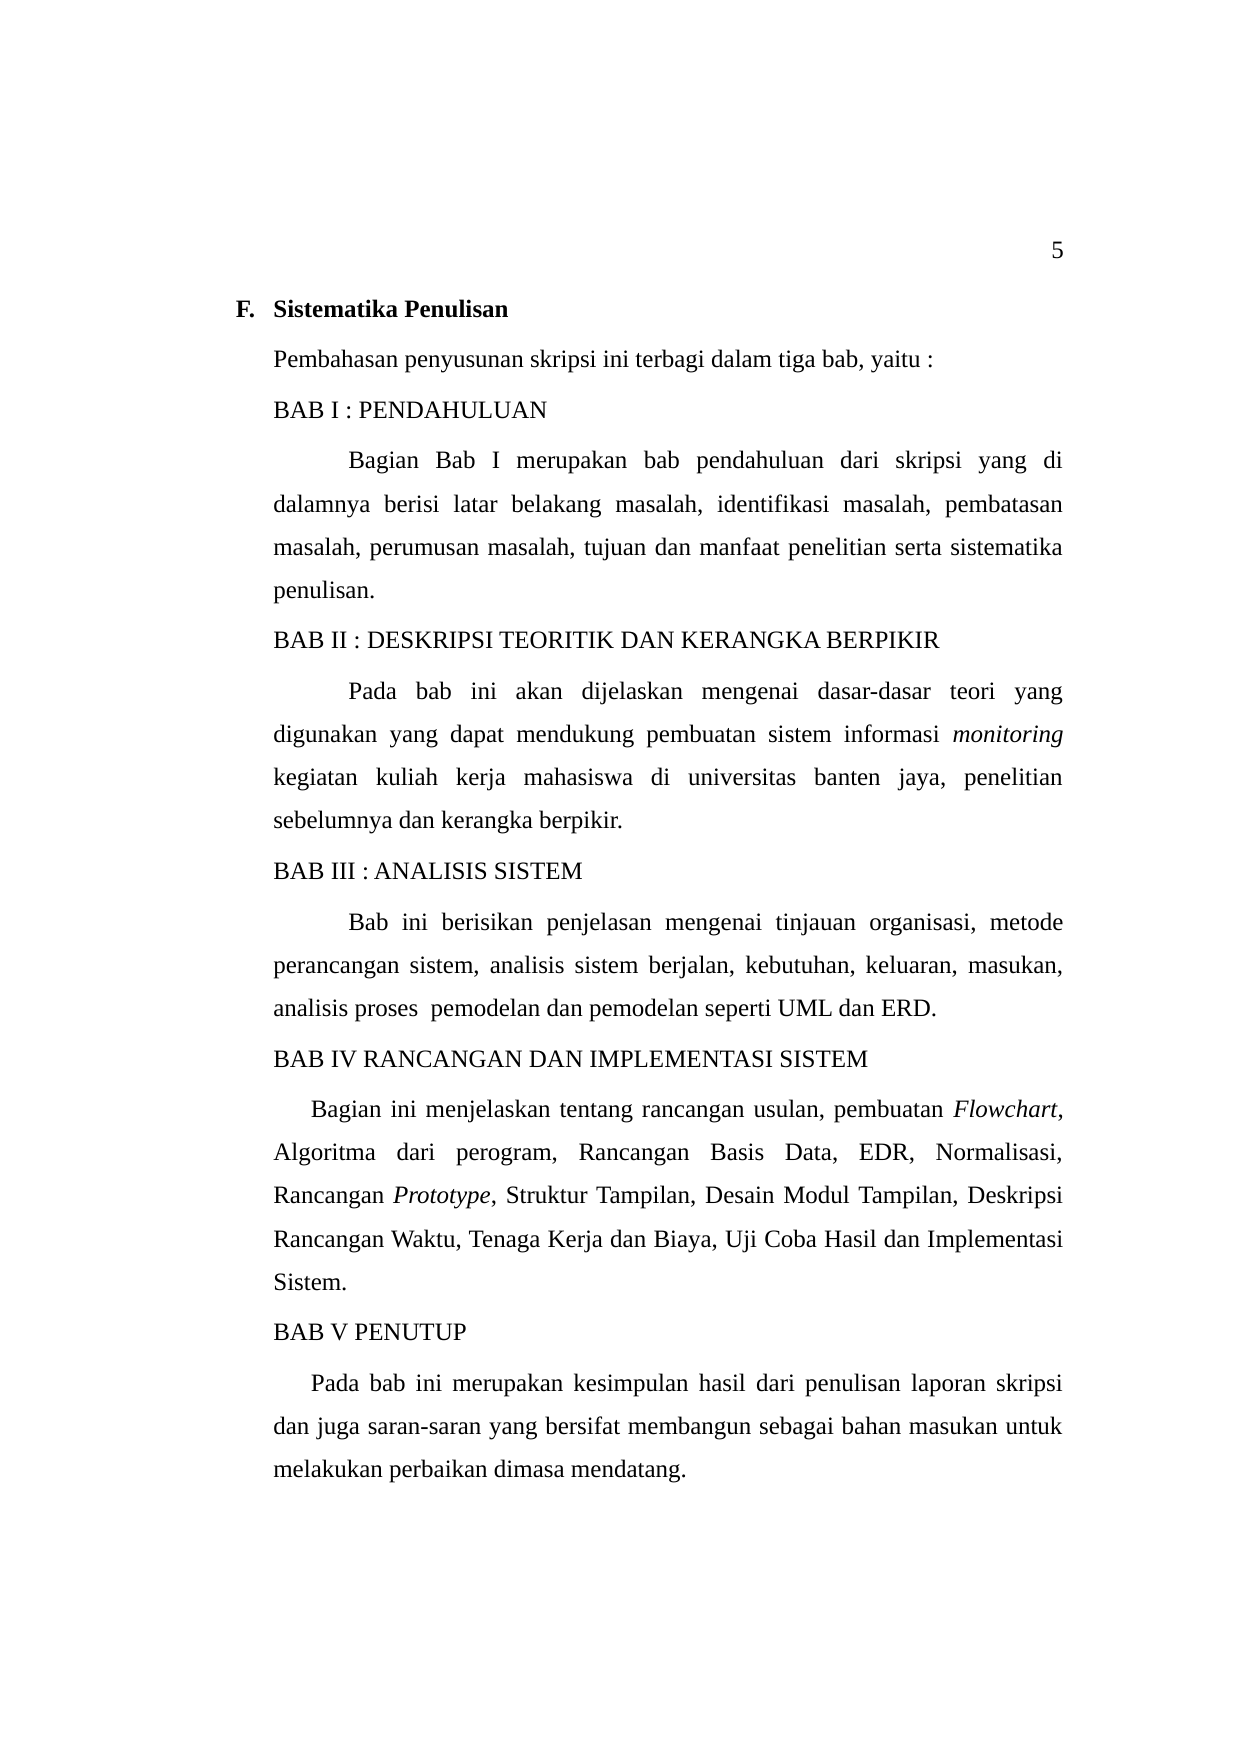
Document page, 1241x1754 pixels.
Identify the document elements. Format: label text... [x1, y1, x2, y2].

list BAB IV RANCANGAN DAN IMPLEMENTASI SISTEM [273, 1044, 1063, 1072]
list Bagian ini menjelaskan tentang rancangan usulan, pembuatan Flowchart, Algoritma dari perogram, Rancangan Basis Data, EDR, Normalisasi, Rancangan Prototype, Struktur Tampilan, Desain Modul Tampilan, Deskripsi Rancangan Waktu, Tenaga Kerja dan Biaya, Uji Coba Hasil dan Implementasi Sistem. [273, 1094, 1063, 1296]
list Bagian Bab I merupakan bab pendahuluan dari skripsi yang di dalamnya berisi latar belakang masalah, identifikasi masalah, pembatasan masalah, perumusan masalah, tujuan dan manfaat penelitian serta sistematika penulisan. [273, 446, 1063, 604]
list BAB II : DESKRIPSI TEORITIK DAN KERANGKA BERPIKIR [273, 626, 1063, 654]
list BAB III : ANALISIS SISTEM [273, 856, 1063, 885]
list Sistematika Penulisan [236, 294, 1063, 322]
list Bab ini berisikan penjelasan mengenai tinjauan organisasi, metode perancangan sistem, analisis sistem berjalan, kebutuhan, keluaran, masukan, analisis proses pemodelan dan pemodelan seperti UML dan ERD. [273, 907, 1063, 1022]
list Pada bab ini merupakan kesimpulan hasil dari penulisan laporan skripsi dan juga saran-saran yang bersifat membangun sebagai bahan masukan untuk melakukan perbaikan dimasa mendatang. [273, 1368, 1063, 1483]
list Pembahasan penyusunan skripsi ini terbagi dalam tiga bab, yaitu : [273, 344, 1063, 373]
list BAB V PENUTUP [273, 1317, 1063, 1346]
list BAB I : PENDAHULUAN [273, 395, 1063, 424]
list Pada bab ini akan dijelaskan mengenai dasar-dasar teori yang digunakan yang dapat mendukung pembuatan sistem informasi monitoring kegiatan kuliah kerja mahasiswa di universitas banten jaya, penelitian sebelumnya dan kerangka berpikir. [273, 676, 1063, 834]
